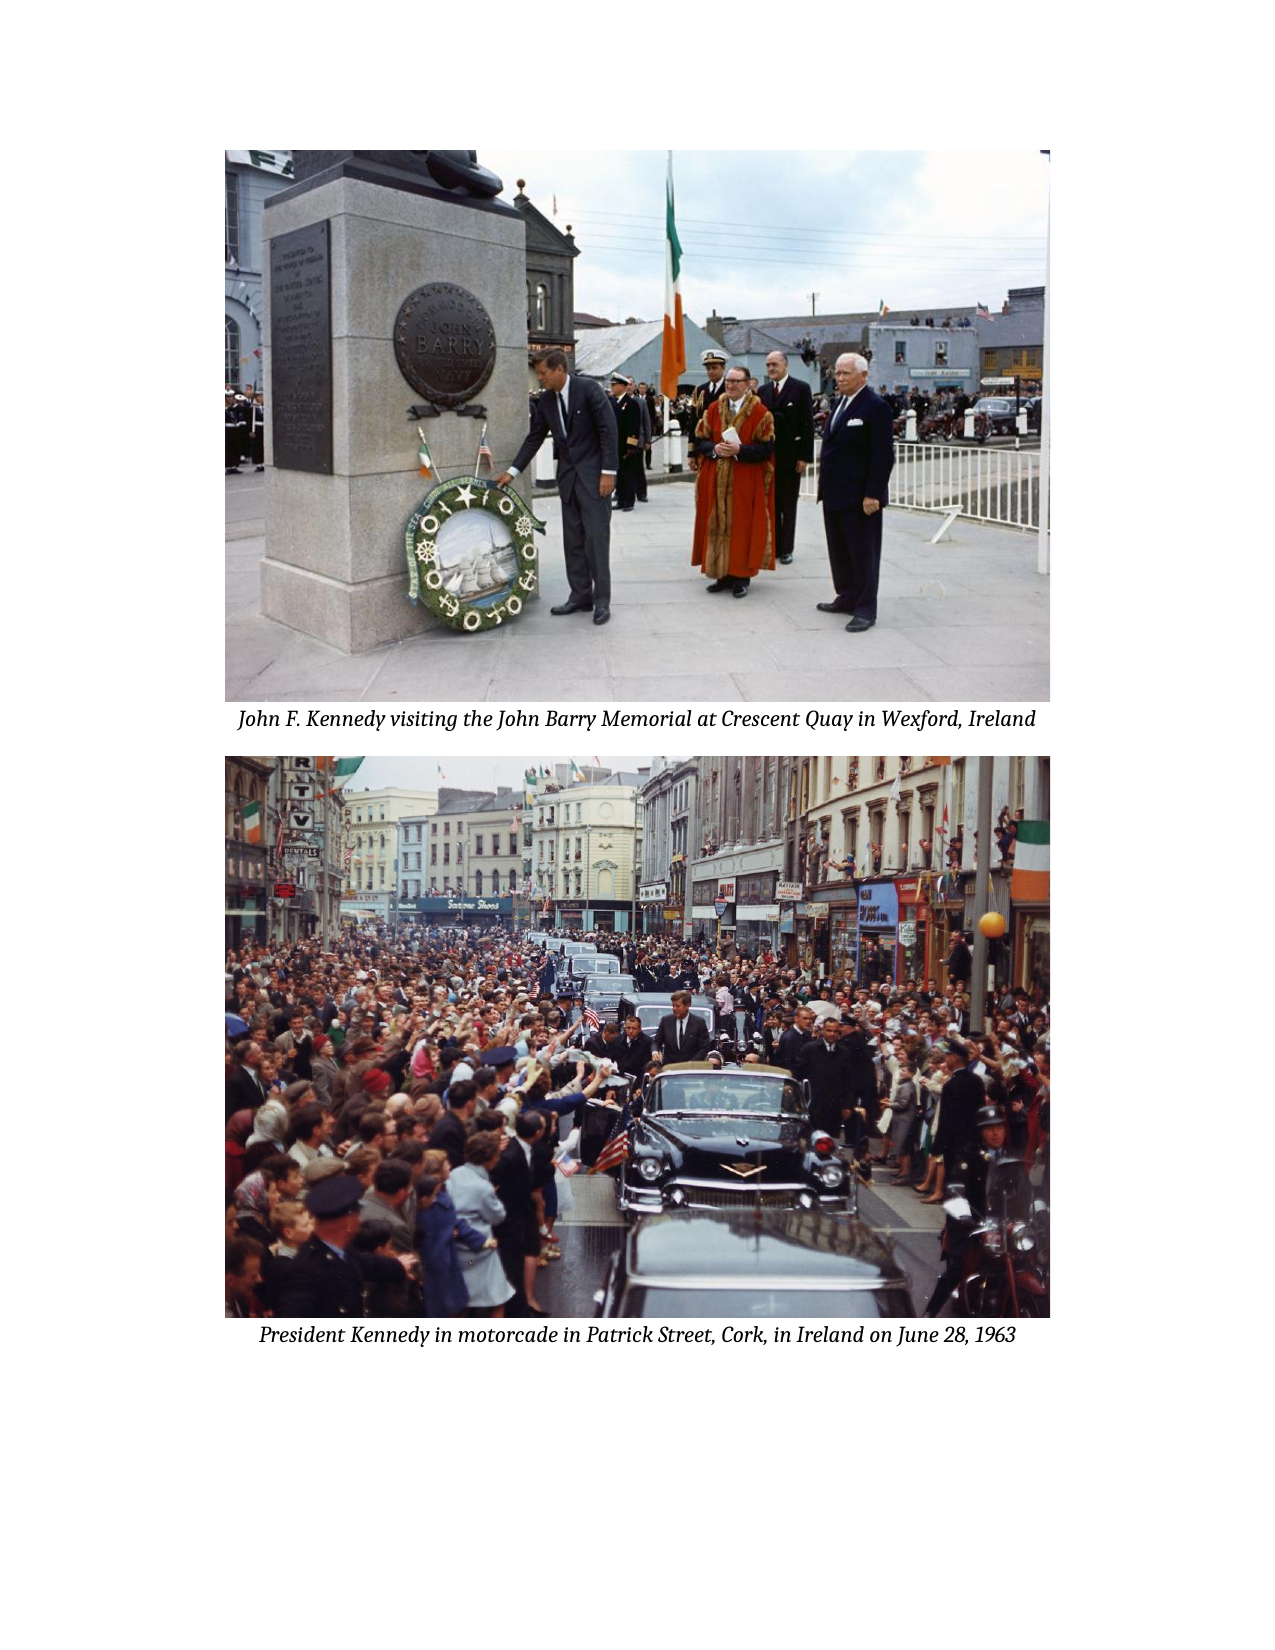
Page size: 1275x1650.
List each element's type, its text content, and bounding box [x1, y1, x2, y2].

text John F. Kennedy visiting the John Barry Memorial at Crescent Quay in Wexford, Ireland [187, 150, 1087, 732]
text President Kennedy in motorcade in Patrick Street, Cork, in Ireland on June 28, 1963 [187, 756, 1087, 1348]
picture [225, 150, 1050, 702]
picture [225, 756, 1050, 1318]
